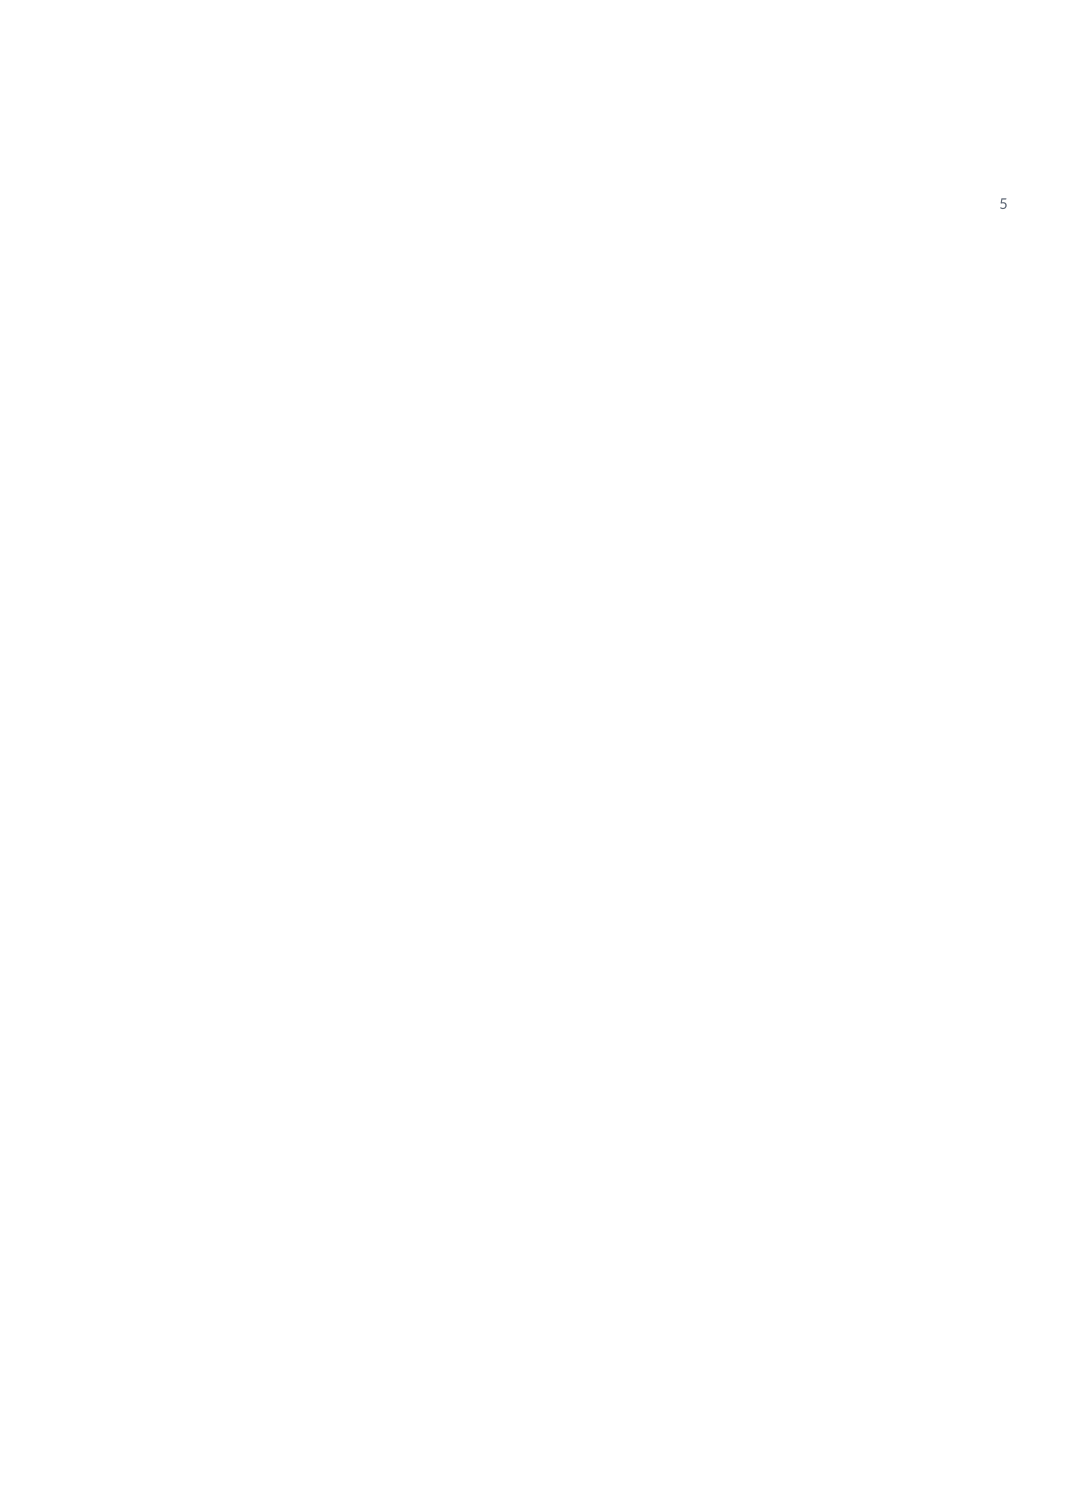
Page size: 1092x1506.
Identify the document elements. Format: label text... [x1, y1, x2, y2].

text 5 [69, 193, 1007, 213]
